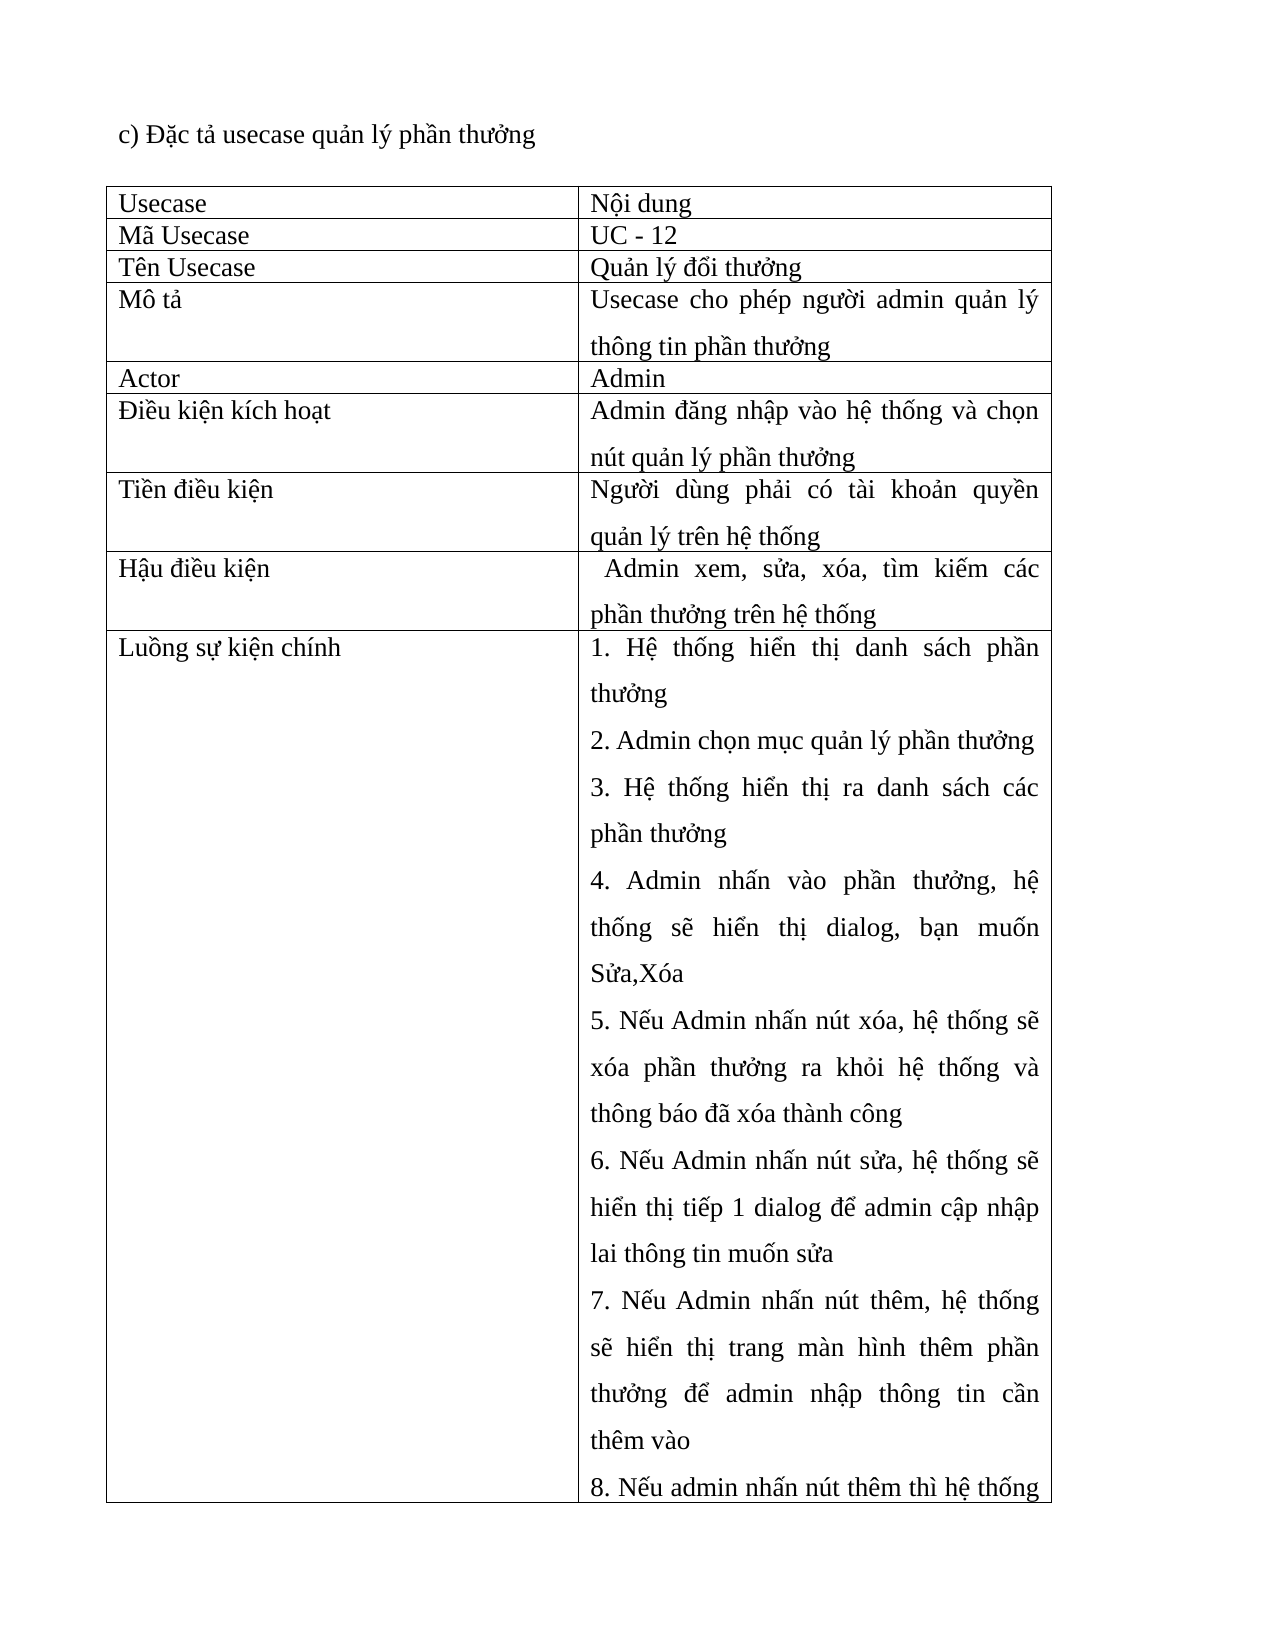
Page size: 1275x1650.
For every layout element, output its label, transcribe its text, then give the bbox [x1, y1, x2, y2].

table_cell Quản lý đổi thưởng [579, 251, 1051, 282]
table_header Nội dung [579, 187, 1051, 218]
table_cell Actor [107, 362, 578, 393]
table_cell Admin xem, sửa, xóa, tìm kiếm các phần thưởng trên hệ thống [579, 552, 1051, 630]
table_cell Admin đăng nhập vào hệ thống và chọn nút quản lý phần thưởng [579, 394, 1051, 472]
table_cell Mô tả [107, 283, 578, 361]
table_cell UC - 12 [579, 219, 1051, 250]
table_cell 1. Hệ thống hiển thị danh sách phần thưởng 2. Admin chọn mục quản lý phần thưởng 3. Hệ thống hiển thị ra danh sách các phần thưởng 4. Admin nhấn vào phần thưởng, hệ thống sẽ hiển thị dialog, bạn muốn Sửa,Xóa 5. Nếu Admin nhấn nút xóa, hệ thống sẽ xóa phần thưởng ra khỏi hệ thống và thông báo đã xóa thành công 6. Nếu Admin nhấn nút sửa, hệ thống sẽ hiển thị tiếp 1 dialog để admin cập nhập lai thông tin muốn sửa 7. Nếu Admin nhấn nút thêm, hệ thống sẽ hiển thị trang màn hình thêm phần thưởng để admin nhập thông tin cần thêm vào 8. Nếu admin nhấn nút thêm thì hệ thống [579, 631, 1051, 1502]
table_cell Hậu điều kiện [107, 552, 578, 630]
table_cell Admin [579, 362, 1051, 393]
text c) Đặc tả usecase quản lý phần thưởng [118, 118, 1157, 149]
table_cell Người dùng phải có tài khoản quyền quản lý trên hệ thống [579, 473, 1051, 551]
table_header Usecase [107, 187, 578, 218]
table_cell Usecase cho phép người admin quản lý thông tin phần thưởng [579, 283, 1051, 361]
table_cell Điều kiện kích hoạt [107, 394, 578, 472]
table_cell Tiền điều kiện [107, 473, 578, 551]
table_cell Tên Usecase [107, 251, 578, 282]
table_cell Luồng sự kiện chính [107, 631, 578, 1502]
table_cell Mã Usecase [107, 219, 578, 250]
